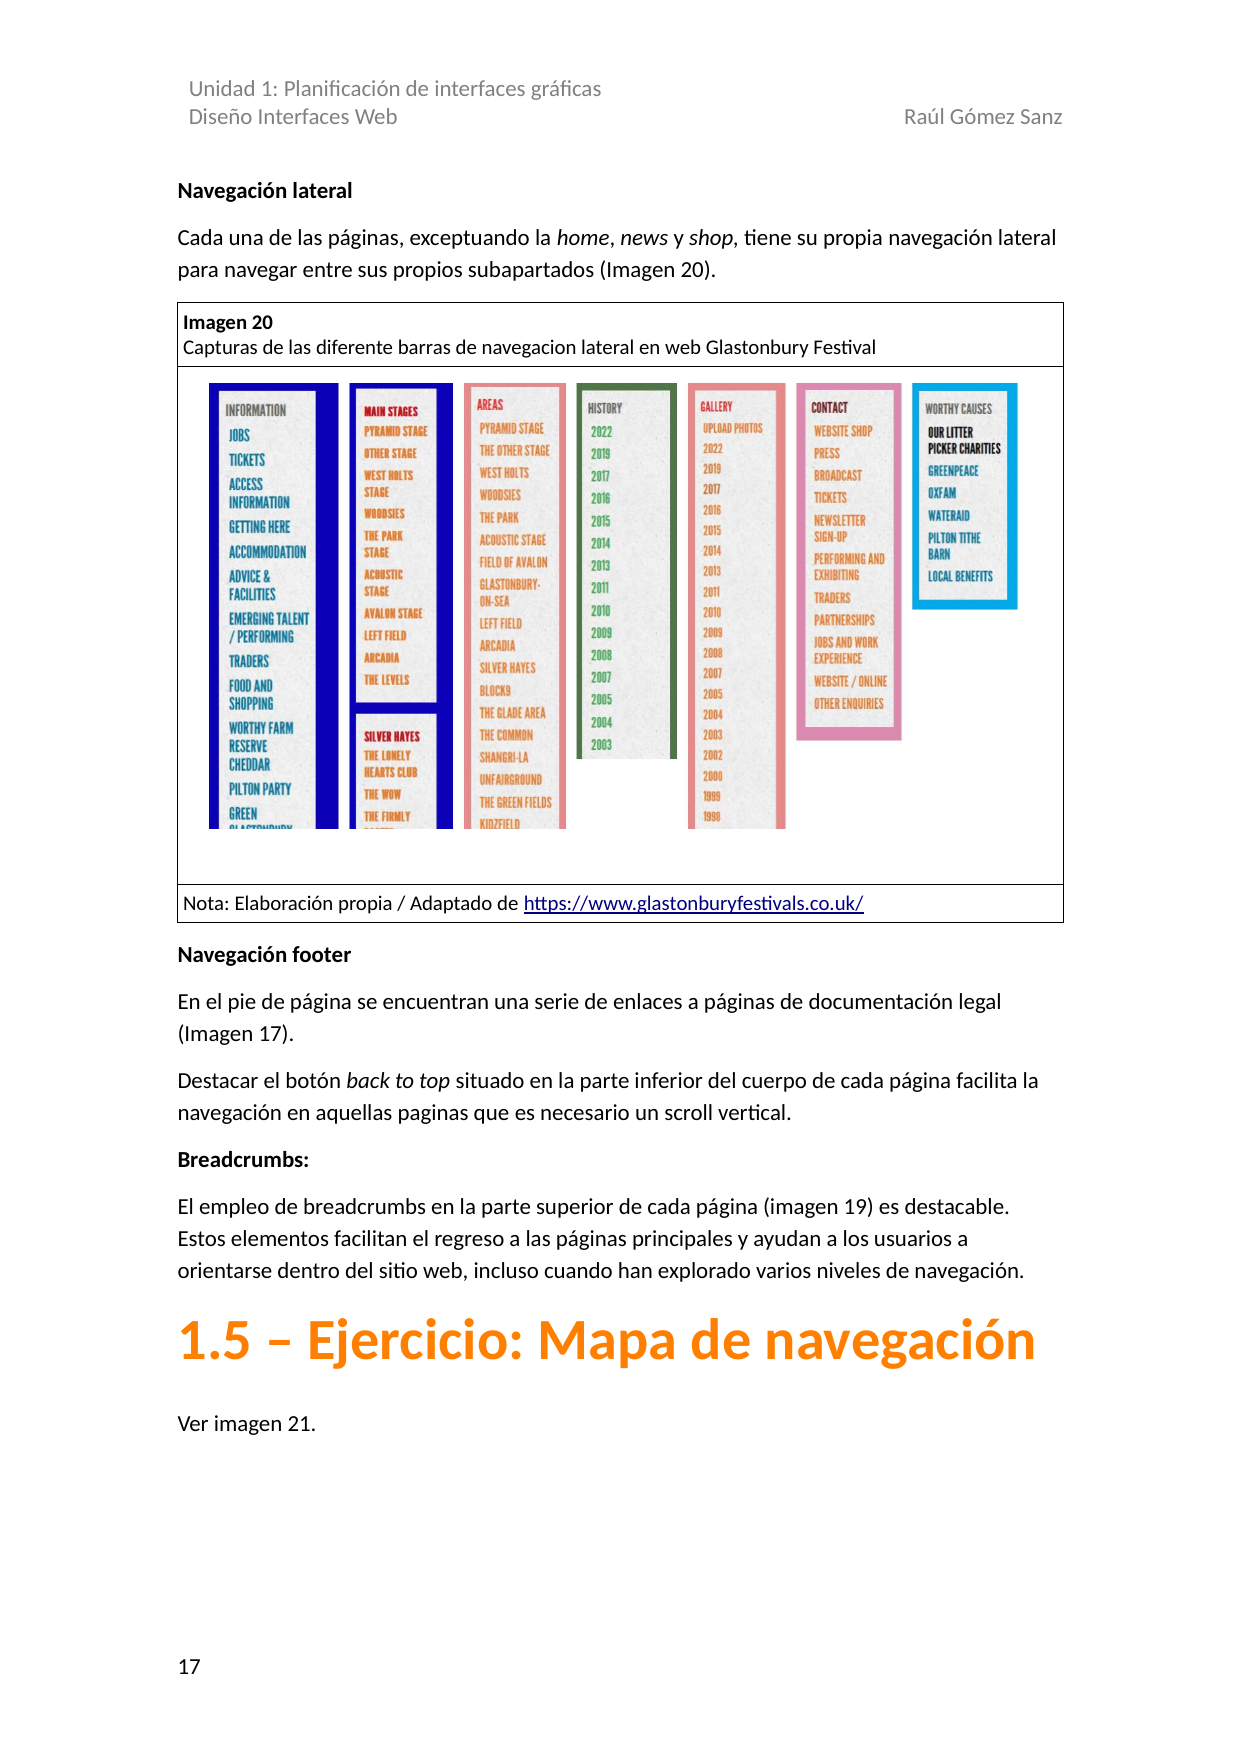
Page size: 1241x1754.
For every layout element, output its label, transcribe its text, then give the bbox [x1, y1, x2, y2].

picture [198, 372, 1042, 829]
table_header Imagen 20 Capturas de las diferente barras de navegacion lateral en web Glastonbury Festival [178, 303, 1063, 366]
text El empleo de breadcrumbs en la parte superior de cada página (imagen 19) es destacable. Estos elementos facilitan el regreso a las páginas principales y ayudan a los usuarios a orientarse dentro del sitio web, incluso cuando han explorado varios niveles de navegación. [177, 1192, 1063, 1284]
table_cell Nota: Elaboración propia / Adaptado de https://www.glastonburyfestivals.co.uk/ [178, 885, 1063, 922]
text Cada una de las páginas, exceptuando la home, news y shop, tiene su propia navegación lateral para navegar entre sus propios subapartados (Imagen 20). [177, 223, 1063, 283]
text Navegación footer [177, 940, 1063, 968]
subtitle 1.5 – Ejercicio: Mapa de navegación [177, 1303, 1063, 1374]
text Breadcrumbs: [177, 1145, 1063, 1173]
table_cell [178, 367, 1063, 884]
text En el pie de página se encuentran una serie de enlaces a páginas de documentación legal (Imagen 17). [177, 987, 1063, 1047]
text Ver imagen 21. [177, 1409, 1063, 1437]
text Navegación lateral [177, 177, 1063, 204]
text Destacar el botón back to top situado en la parte inferior del cuerpo de cada página facilita la navegación en aquellas paginas que es necesario un scroll vertical. [177, 1066, 1063, 1126]
